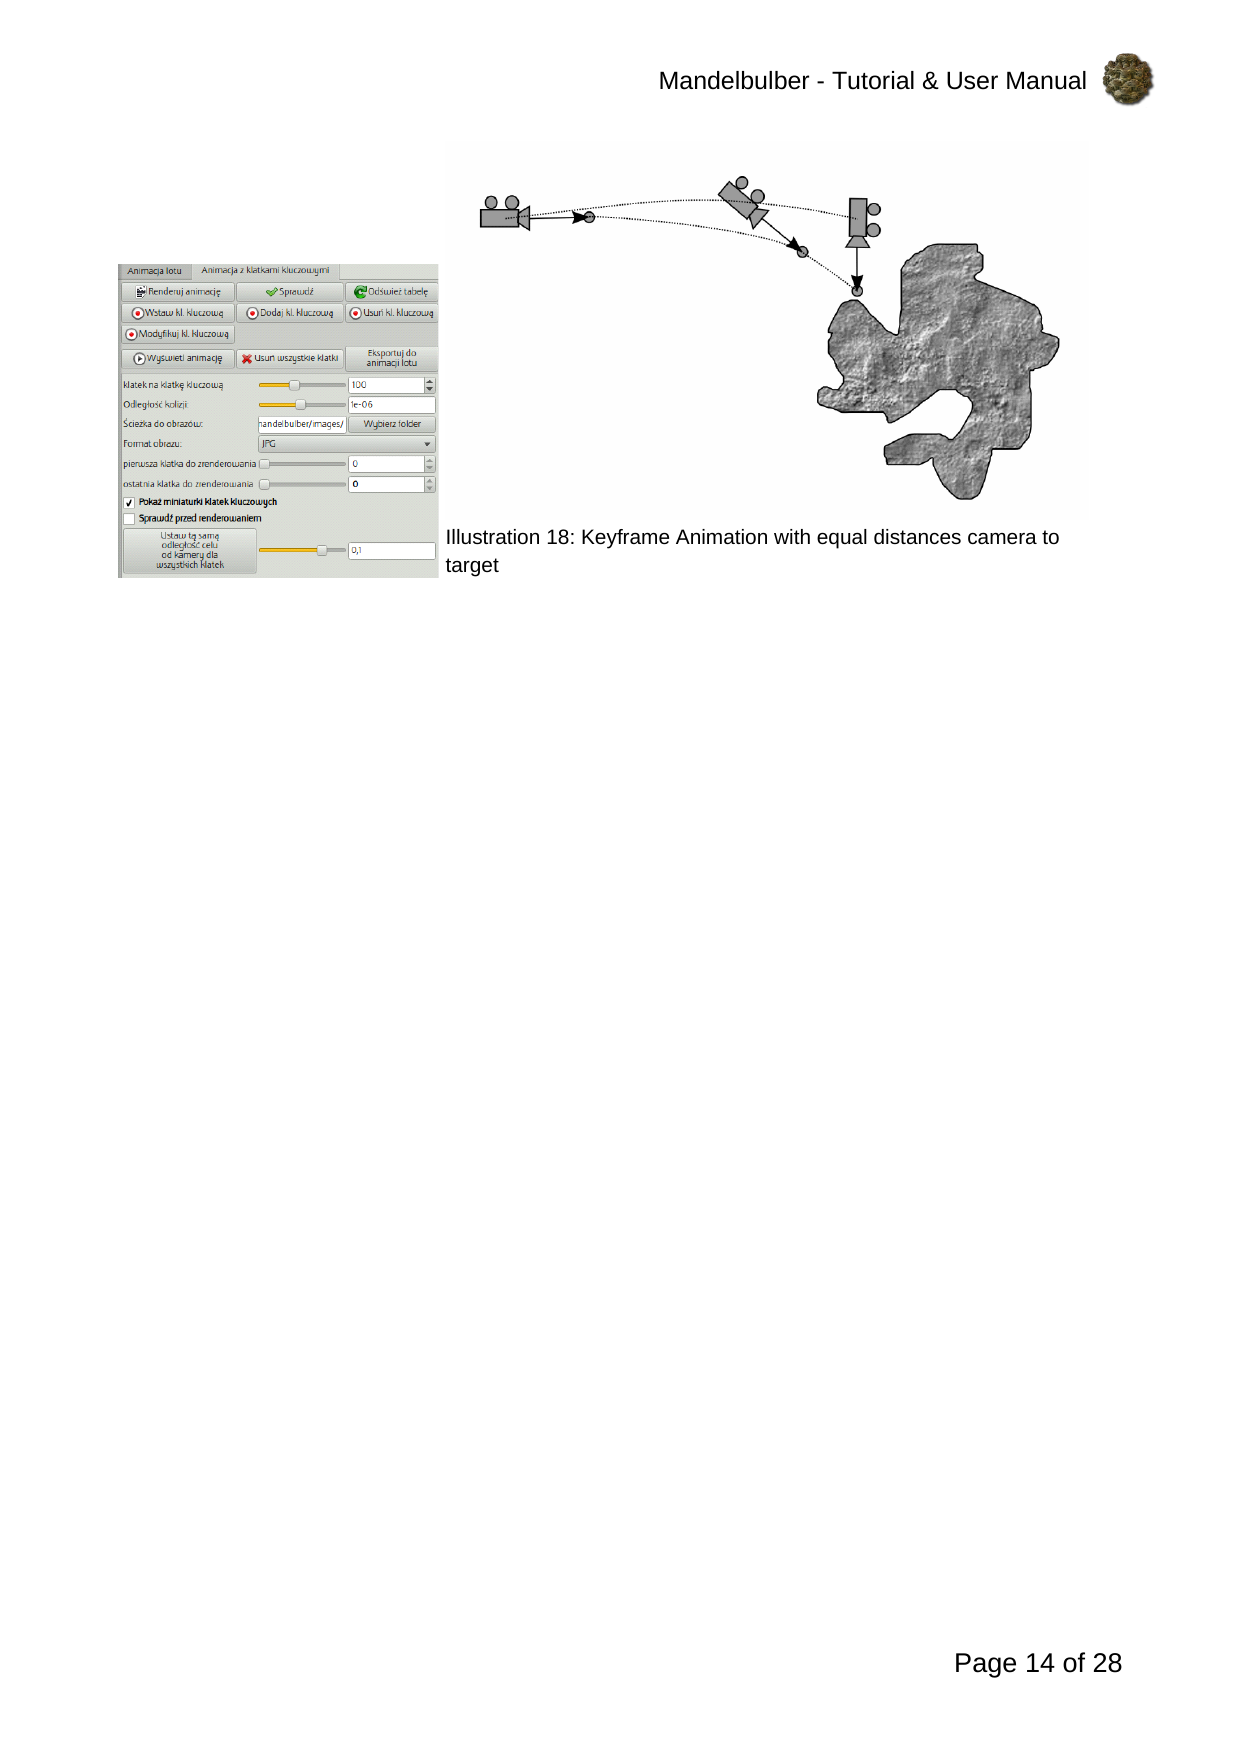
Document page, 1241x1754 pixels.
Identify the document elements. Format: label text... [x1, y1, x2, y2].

text Illustration 18: Keyframe Animation with equal distances camera to target [445, 520, 1089, 577]
picture [1099, 51, 1156, 108]
